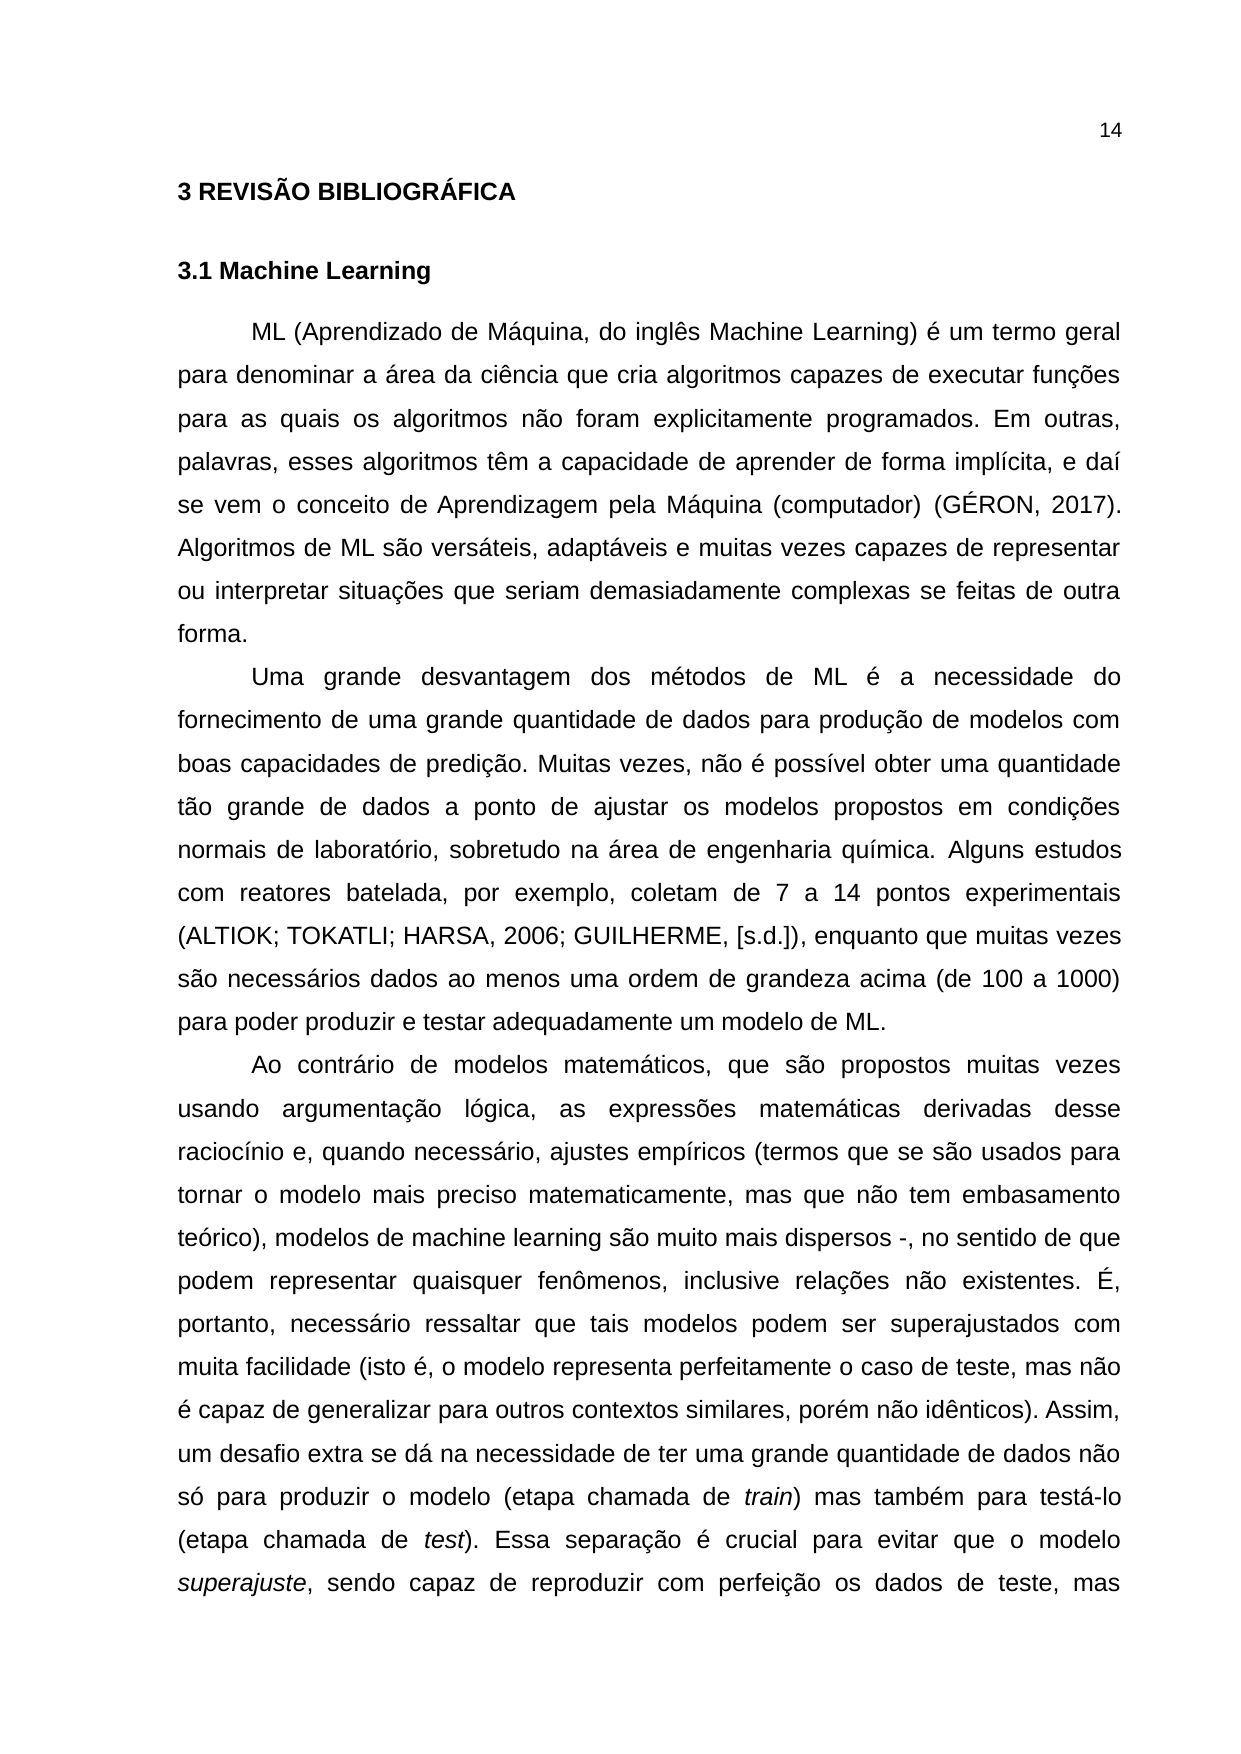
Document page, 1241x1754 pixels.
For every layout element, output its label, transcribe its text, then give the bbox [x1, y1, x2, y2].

text Ao contrário de modelos matemáticos, que são propostos muitas vezes usando argumentação lógica, as expressões matemáticas derivadas desse raciocínio e, quando necessário, ajustes empíricos (termos que se são usados para tornar o modelo mais preciso matematicamente, mas que não tem embasamento teórico), modelos de machine learning são muito mais dispersos -, no sentido de que podem representar quaisquer fenômenos, inclusive relações não existentes. É, portanto, necessário ressaltar que tais modelos podem ser superajustados com muita facilidade (isto é, o modelo representa perfeitamente o caso de teste, mas não é capaz de generalizar para outros contextos similares, porém não idênticos). Assim, um desafio extra se dá na necessidade de ter uma grande quantidade de dados não só para produzir o modelo (etapa chamada de train) mas também para testá-lo (etapa chamada de test). Essa separação é crucial para evitar que o modelo superajuste, sendo capaz de reproduzir com perfeição os dados de teste, mas [177, 1051, 1122, 1597]
text Uma grande desvantagem dos métodos de ML é a necessidade do fornecimento de uma grande quantidade de dados para produção de modelos com boas capacidades de predição. Muitas vezes, não é possível obter uma quantidade tão grande de dados a ponto de ajustar os modelos propostos em condições normais de laboratório, sobretudo na área de engenharia química. Alguns estudos com reatores batelada, por exemplo, coletam de 7 a 14 pontos experimentais (ALTIOK; TOKATLI; HARSA, 2006; GUILHERME, [s.d.]), enquanto que muitas vezes são necessários dados ao menos uma ordem de grandeza acima (de 100 a 1000) para poder produzir e testar adequadamente um modelo de ML. [177, 662, 1122, 1036]
subtitle Machine Learning [177, 256, 1122, 285]
subtitle Revisão Bibliográfica [177, 177, 1122, 206]
text ML (Aprendizado de Máquina, do inglês Machine Learning) é um termo geral para denominar a área da ciência que cria algoritmos capazes de executar funções para as quais os algoritmos não foram explicitamente programados. Em outras, palavras, esses algoritmos têm a capacidade de aprender de forma implícita, e daí se vem o conceito de Aprendizagem pela Máquina (computador) (GÉRON, 2017). Algoritmos de ML são versáteis, adaptáveis e muitas vezes capazes de representar ou interpretar situações que seriam demasiadamente complexas se feitas de outra forma. [177, 317, 1122, 648]
